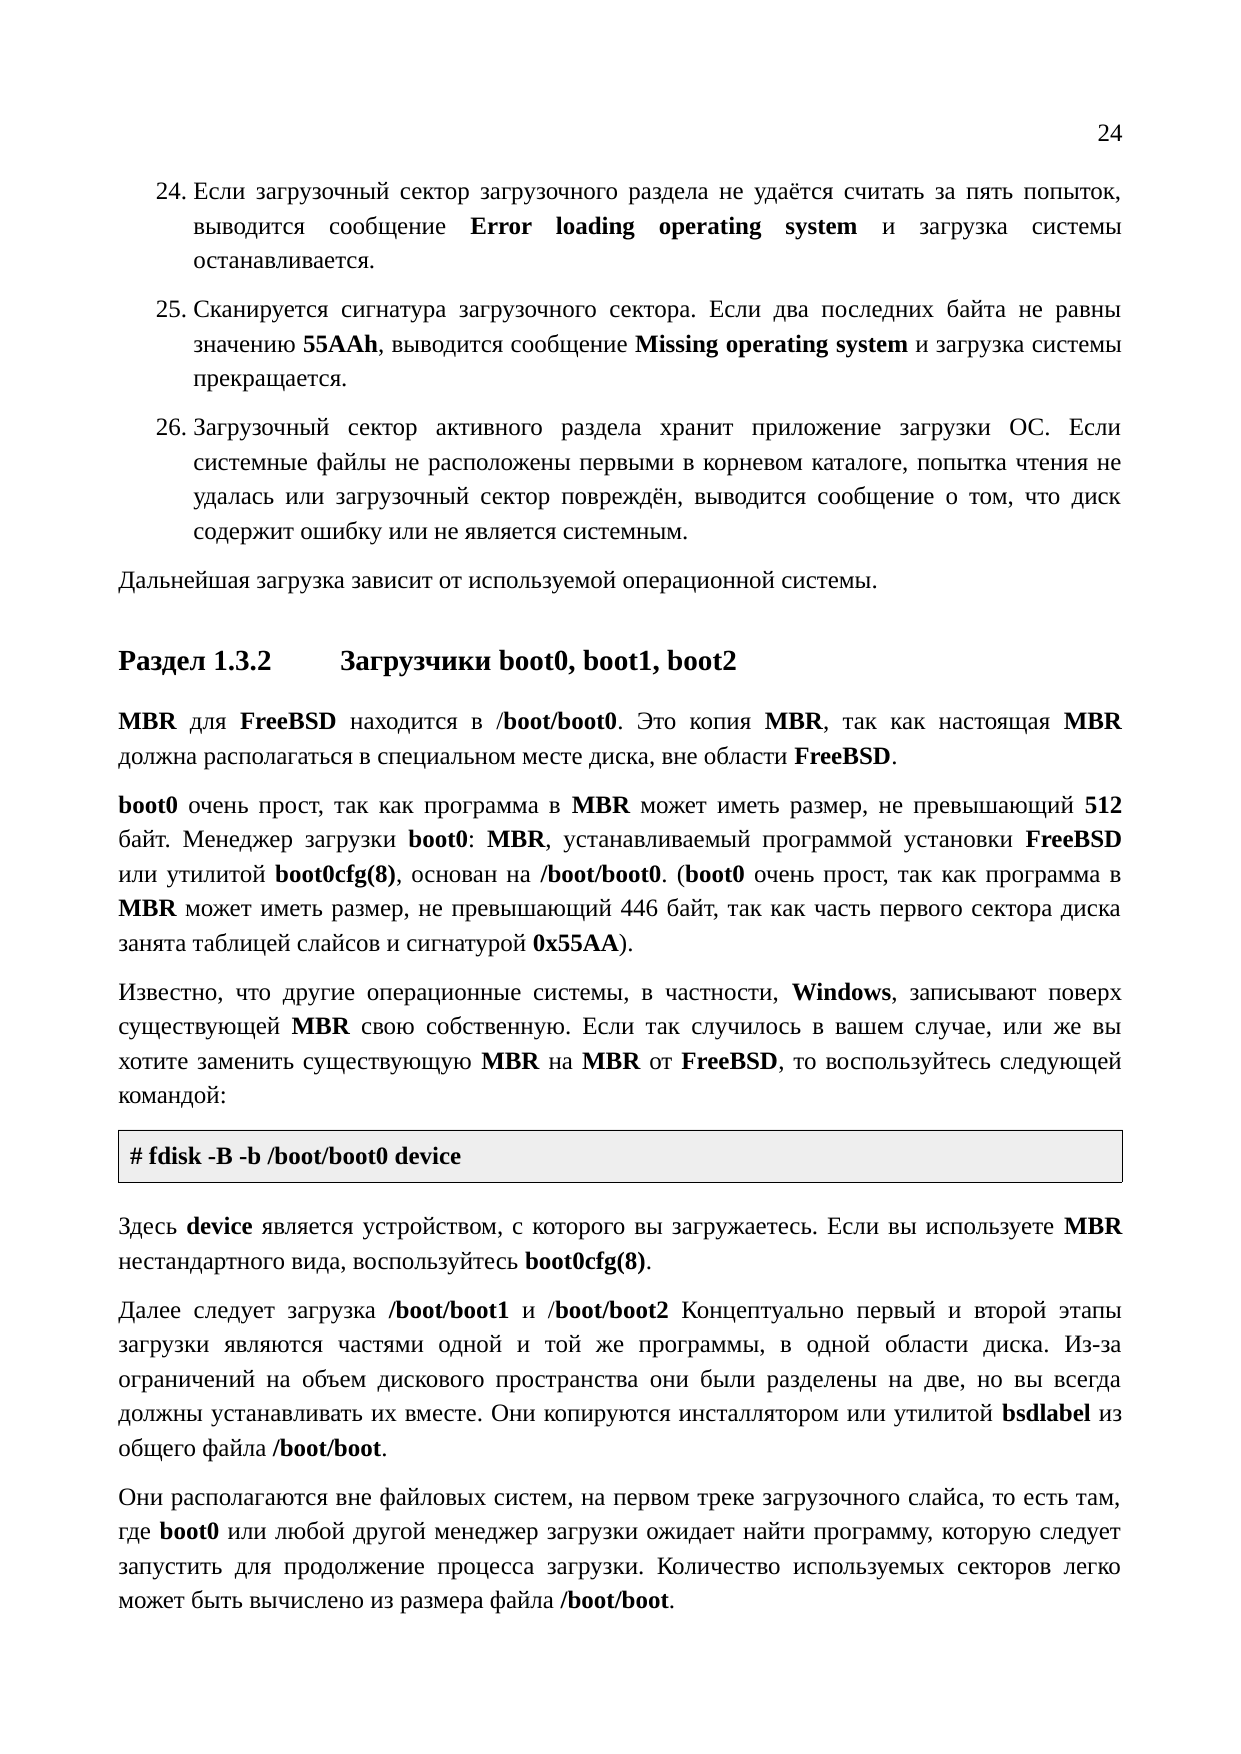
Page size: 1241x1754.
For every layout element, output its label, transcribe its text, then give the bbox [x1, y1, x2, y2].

list Сканируется сигнатура загрузочного сектора. Если два последних байта не равны значению 55AAh, выводится сообщение Missing operating system и загрузка системы прекращается. [156, 294, 1122, 392]
text # fdisk -B -b /boot/boot0 device [119, 1131, 1122, 1182]
text MBR для FreeBSD находится в /boot/boot0. Это копия MBR, так как настоящая MBR должна располагаться в специальном месте диска, вне области FreeBSD. [118, 706, 1122, 770]
list Если загрузочный сектор загрузочного раздела не удаётся считать за пять попыток, выводится сообщение Error loading operating system и загрузка системы останавливается. [156, 176, 1122, 274]
subtitle Загрузчики boot0, boot1, boot2 [118, 643, 1122, 677]
text boot0 очень прост, так как программа в MBR может иметь размер, не превышающий 512 байт. Менеджер загрузки boot0: MBR, устанавливаемый программой установки FreeBSD или утилитой boot0cfg(8), основан на /boot/boot0. (boot0 очень прост, так как программа в MBR может иметь размер, не превышающий 446 байт, так как часть первого сектора диска занята таблицей слайсов и сигнатурой 0x55AA). [118, 790, 1122, 957]
text Дальнейшая загрузка зависит от используемой операционной системы. [118, 565, 1122, 594]
text Здесь device является устройством, с которого вы загружаетесь. Если вы используете MBR нестандартного вида, воспользуйтесь boot0cfg(8). [118, 1211, 1122, 1275]
text Они располагаются вне файловых систем, на первом треке загрузочного слайса, то есть там, где boot0 или любой другой менеджер загрузки ожидает найти программу, которую следует запустить для продолжение процесса загрузки. Количество используемых секторов легко может быть вычислено из размера файла /boot/boot. [118, 1482, 1122, 1614]
text Известно, что другие операционные системы, в частности, Windows, записывают поверх существующей MBR свою собственную. Если так случилось в вашем случае, или же вы хотите заменить существующую MBR на MBR от FreeBSD, то воспользуйтесь следующей командой: [118, 977, 1122, 1109]
list Загрузочный сектор активного раздела хранит приложение загрузки ОС. Если системные файлы не расположены первыми в корневом каталоге, попытка чтения не удалась или загрузочный сектор повреждён, выводится сообщение о том, что диск содержит ошибку или не является системным. [156, 412, 1122, 544]
text Далее следует загрузка /boot/boot1 и /boot/boot2 Концептуально первый и второй этапы загрузки являются частями одной и той же программы, в одной области диска. Из-за ограничений на объем дискового пространства они были разделены на две, но вы всегда должны устанавливать их вместе. Они копируются инсталлятором или утилитой bsdlabel из общего файла /boot/boot. [118, 1295, 1122, 1462]
